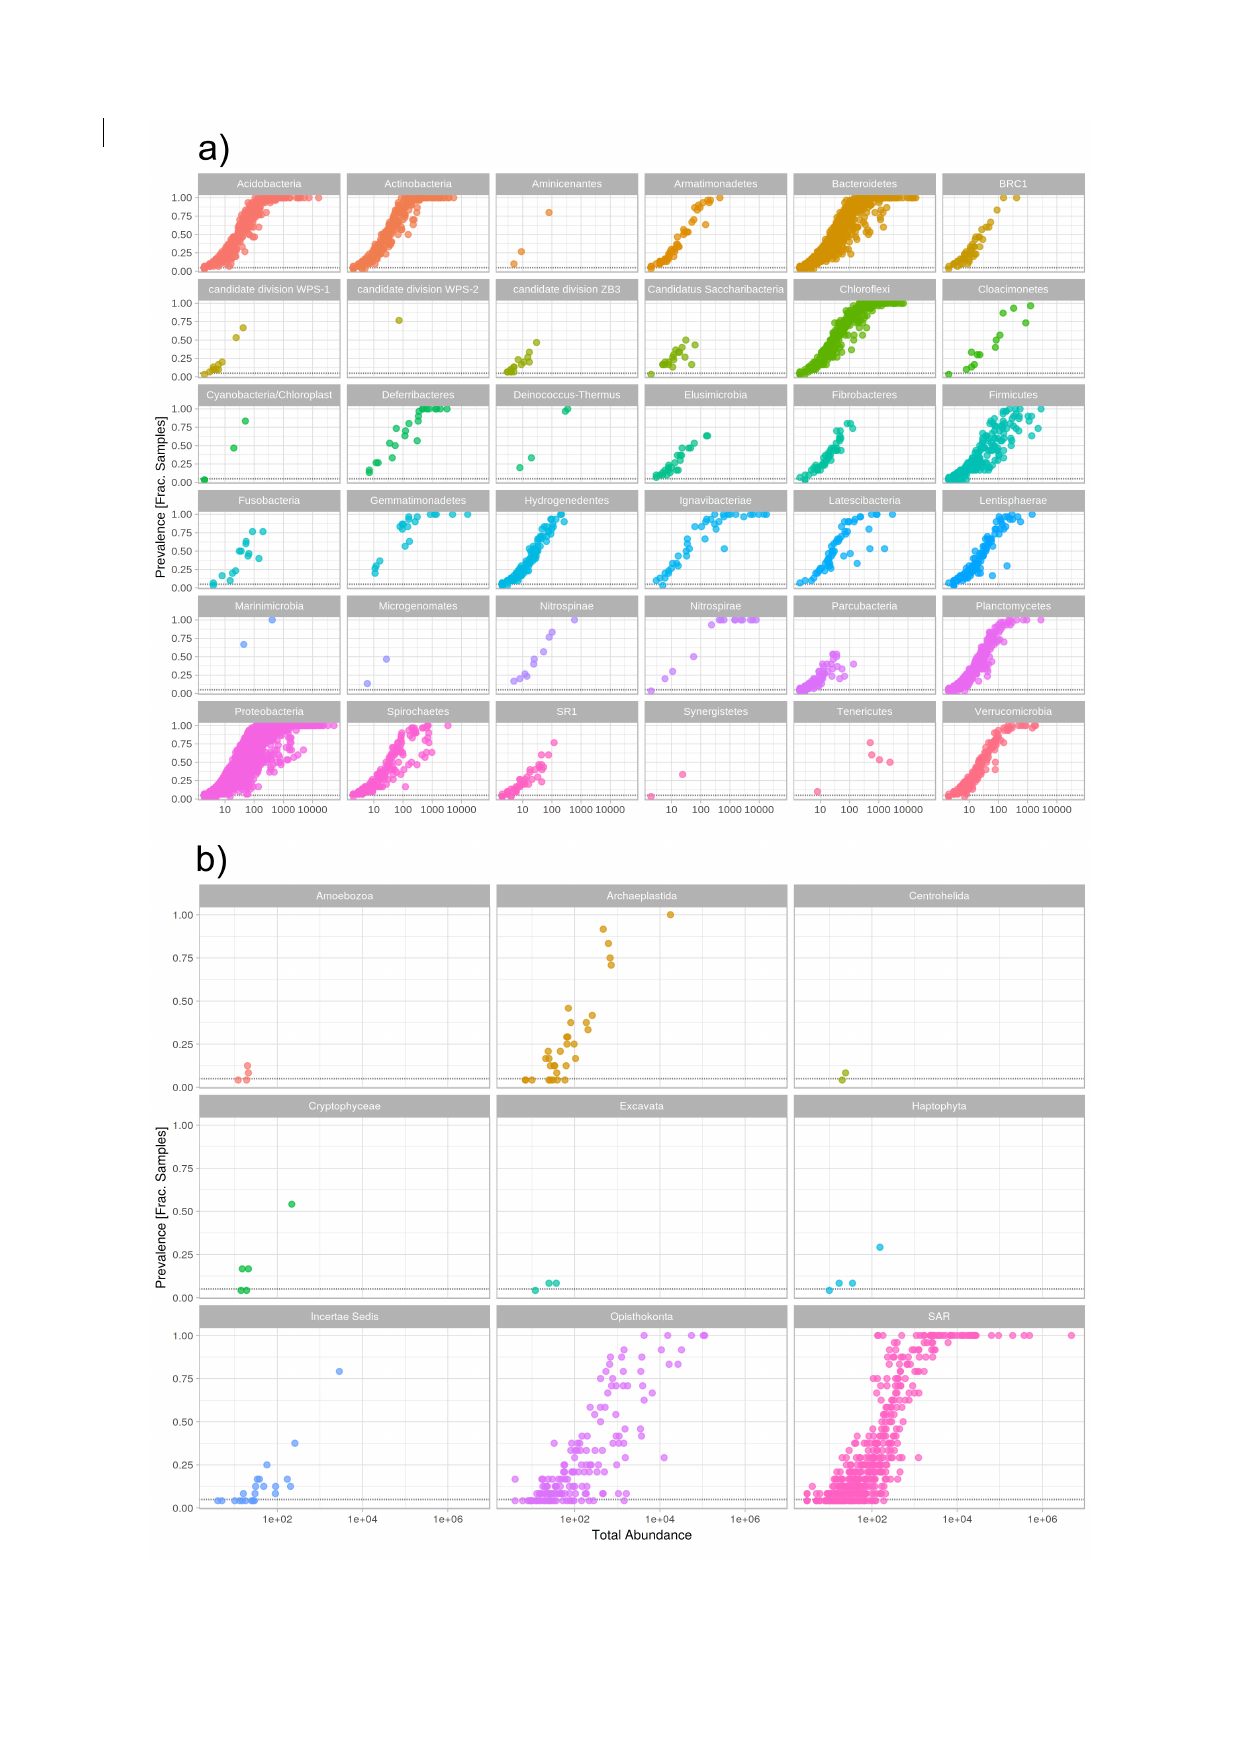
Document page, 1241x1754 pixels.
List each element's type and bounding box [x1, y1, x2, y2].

picture [150, 118, 1091, 1566]
